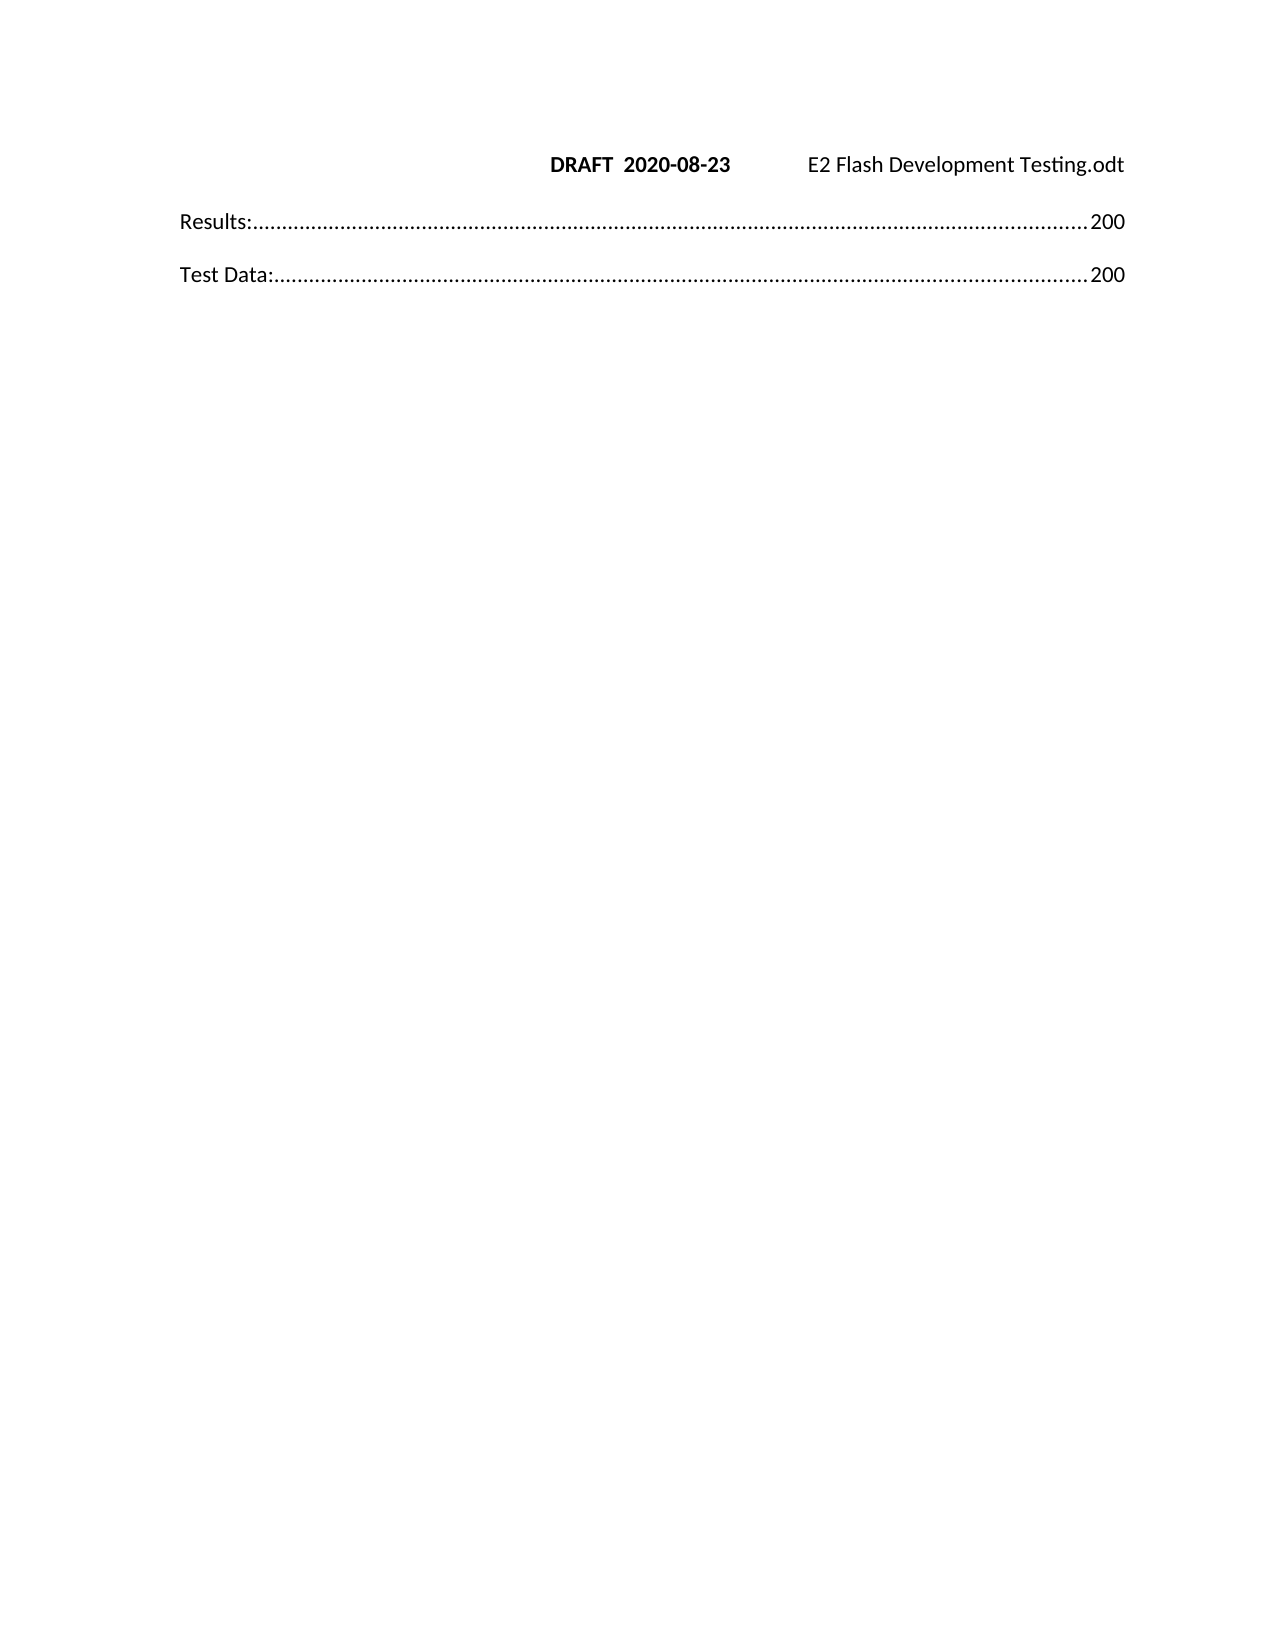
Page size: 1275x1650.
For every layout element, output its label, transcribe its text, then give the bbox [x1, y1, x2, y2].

text Results: 200 [179, 207, 1125, 236]
text Test Data: 200 [179, 261, 1125, 288]
